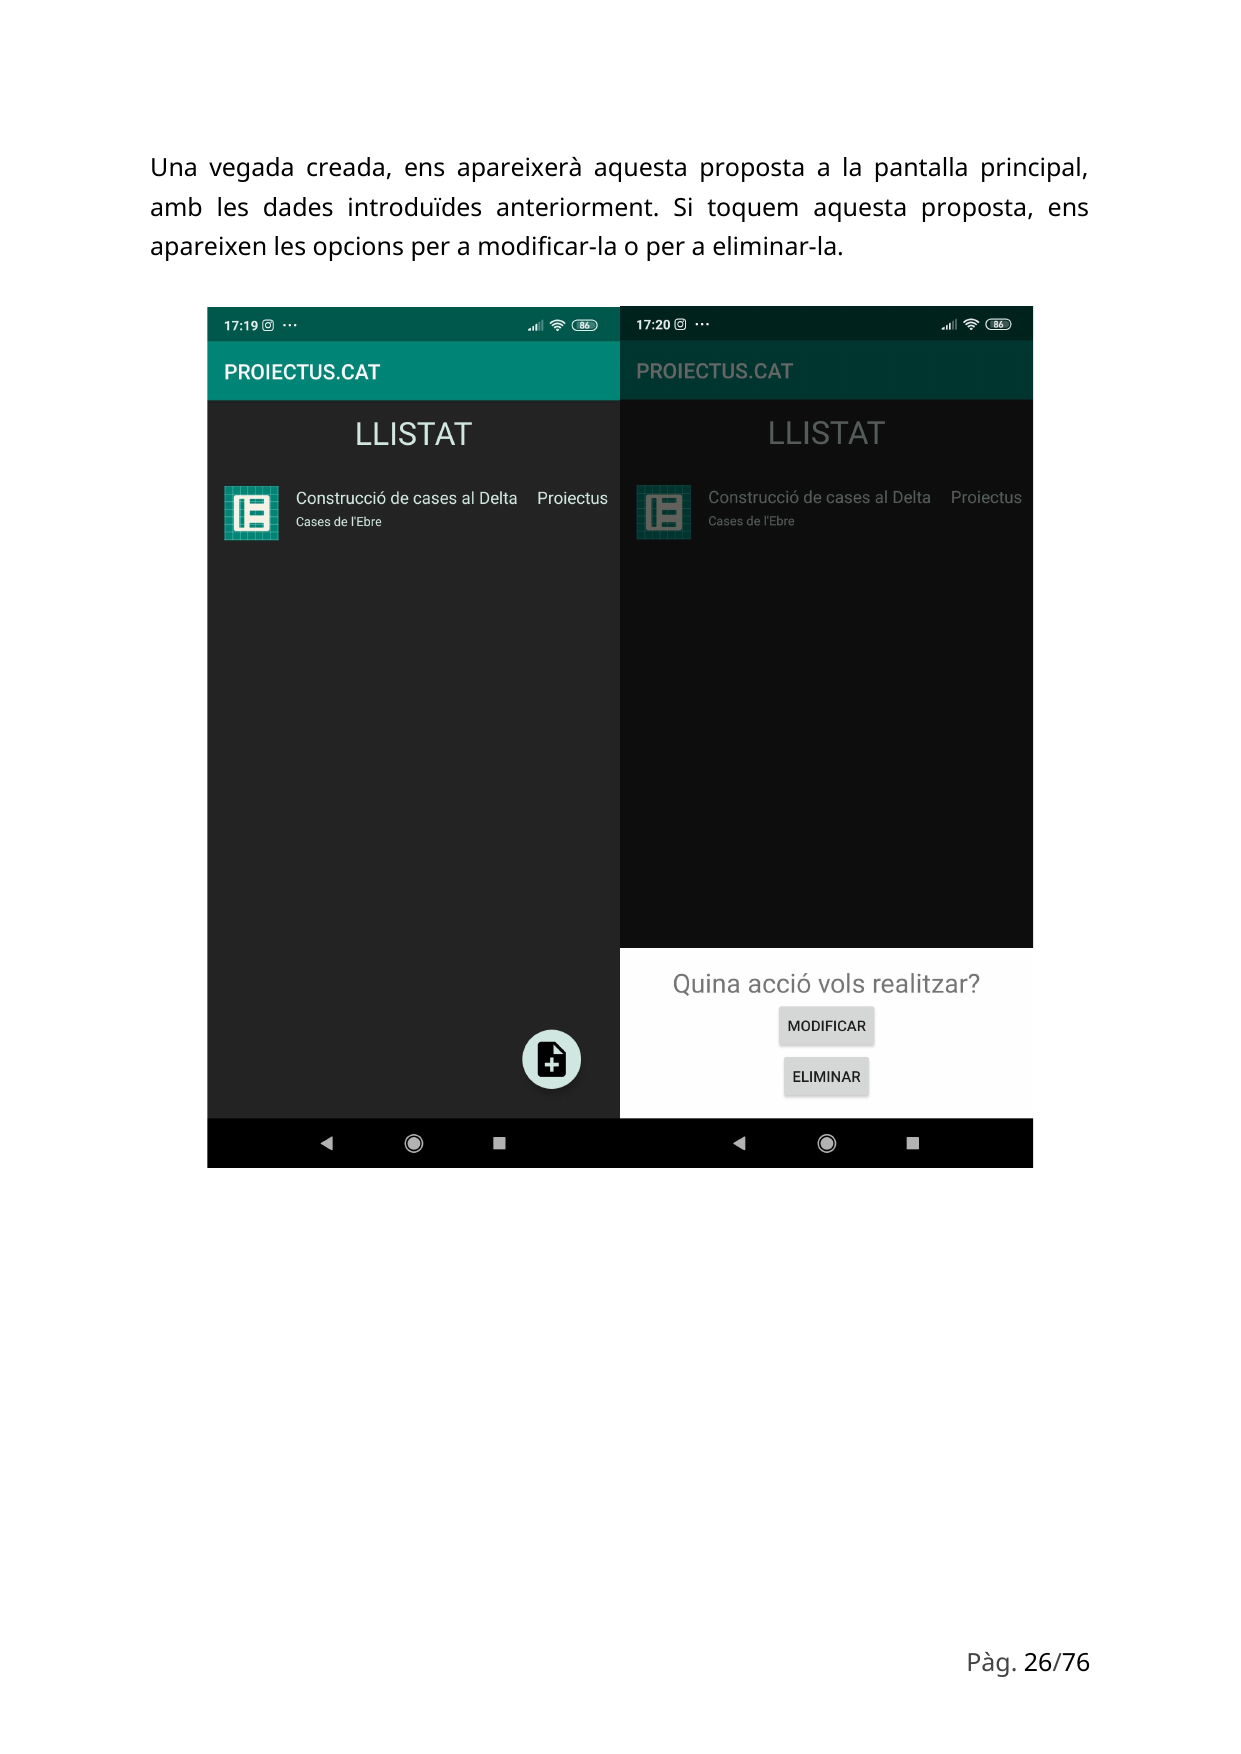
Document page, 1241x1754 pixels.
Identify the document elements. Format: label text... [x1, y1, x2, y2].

picture [207, 306, 1034, 1168]
text Una vegada creada, ens apareixerà aquesta proposta a la pantalla principal, amb les dades introduïdes anteriorment. Si toquem aquesta proposta, ens apareixen les opcions per a modificar-la o per a eliminar-la. [150, 150, 1090, 262]
